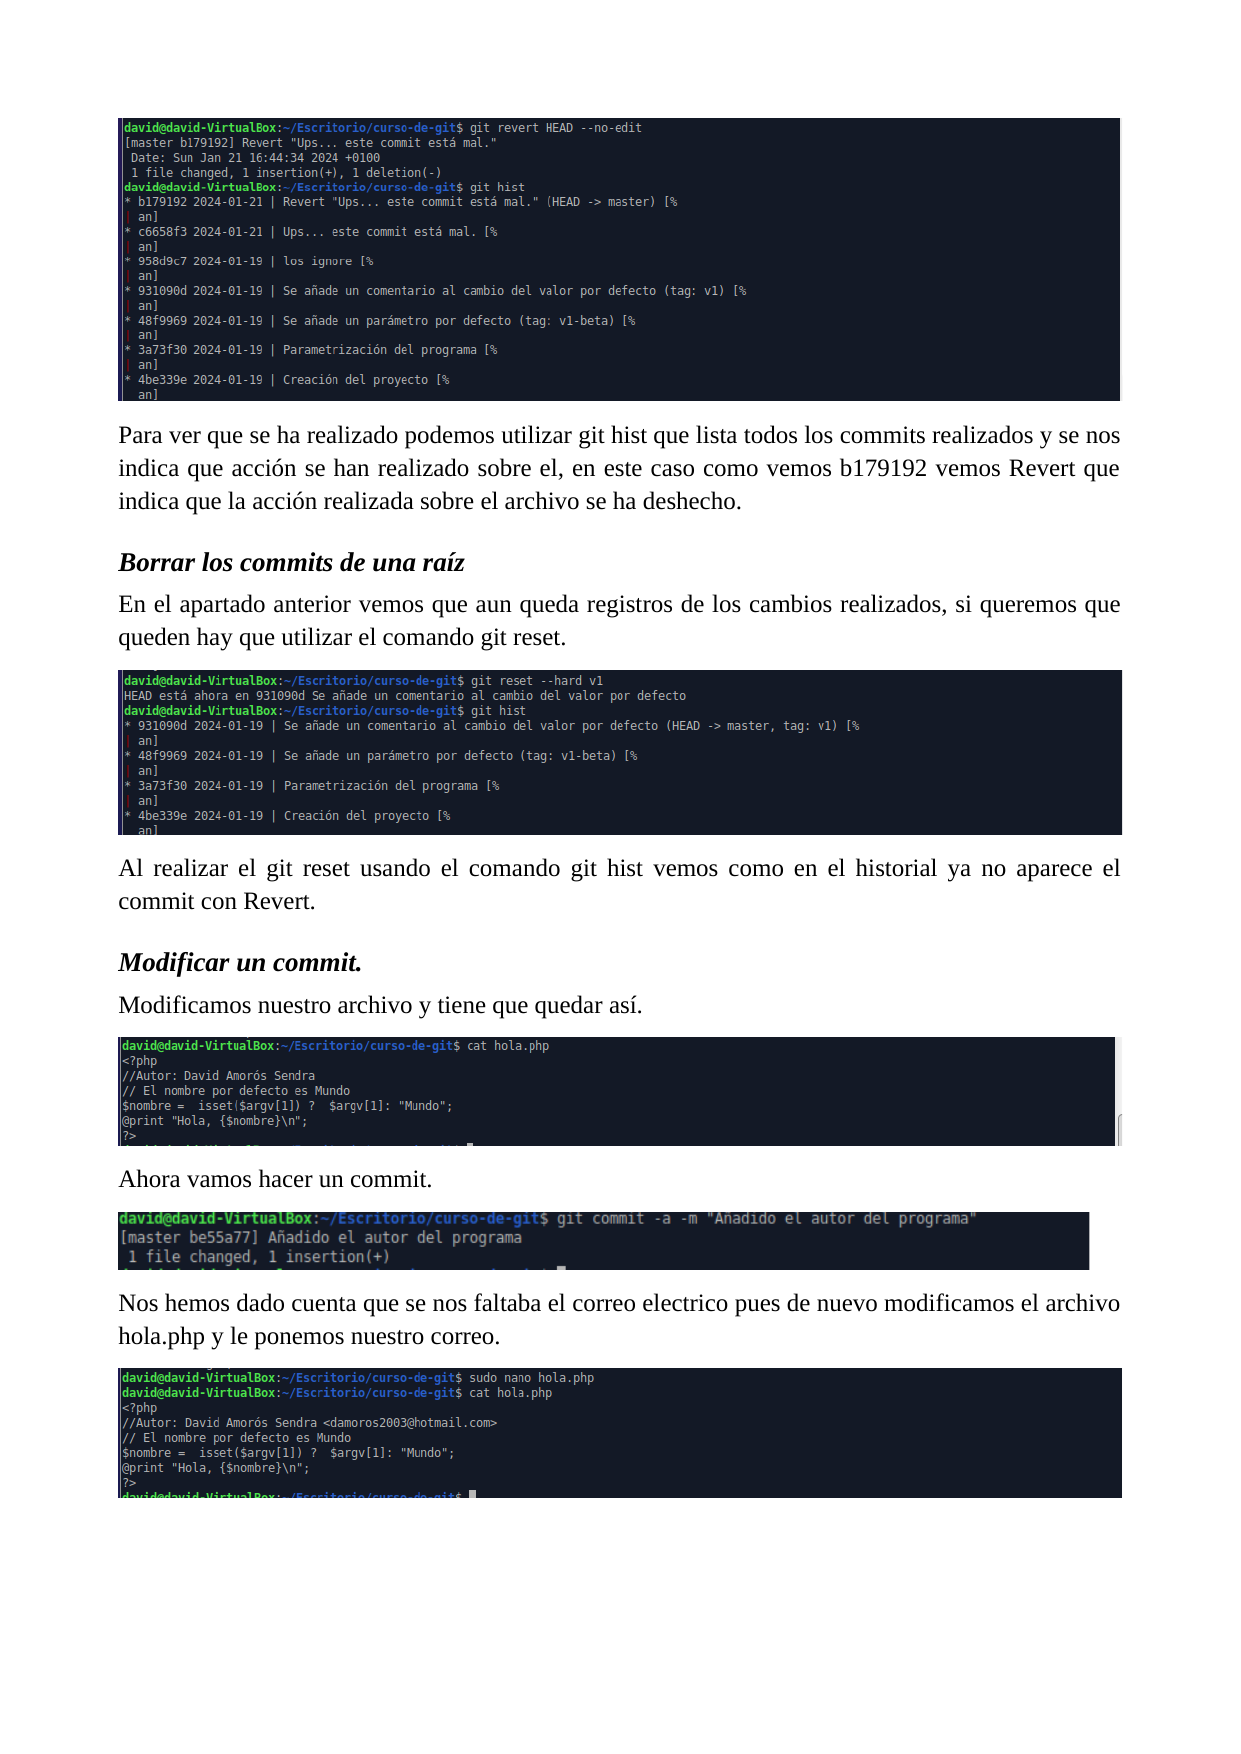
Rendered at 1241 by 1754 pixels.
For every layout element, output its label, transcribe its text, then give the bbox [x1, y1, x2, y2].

text Nos hemos dado cuenta que se nos faltaba el correo electrico pues de nuevo modificamos el archivo hola.php y le ponemos nuestro correo. [118, 1288, 1122, 1350]
text En el apartado anterior vemos que aun queda registros de los cambios realizados, si queremos que queden hay que utilizar el comando git reset. [118, 589, 1122, 651]
picture [118, 1037, 1123, 1146]
text Modificamos nuestro archivo y tiene que quedar así. [118, 990, 1122, 1019]
subtitle Modificar un commit. [118, 946, 1122, 977]
picture [118, 670, 1123, 835]
text Al realizar el git reset usando el comando git hist vemos como en el historial ya no aparece el commit con Revert. [118, 853, 1122, 915]
picture [118, 118, 1123, 401]
text Para ver que se ha realizado podemos utilizar git hist que lista todos los commits realizados y se nos indica que acción se han realizado sobre el, en este caso como vemos b179192 vemos Revert que indica que la acción realizada sobre el archivo se ha deshecho. [118, 420, 1122, 514]
subtitle Borrar los commits de una raíz [118, 546, 1122, 577]
picture [118, 1212, 1090, 1270]
picture [118, 1368, 1123, 1498]
text Ahora vamos hacer un commit. [118, 1164, 1122, 1193]
